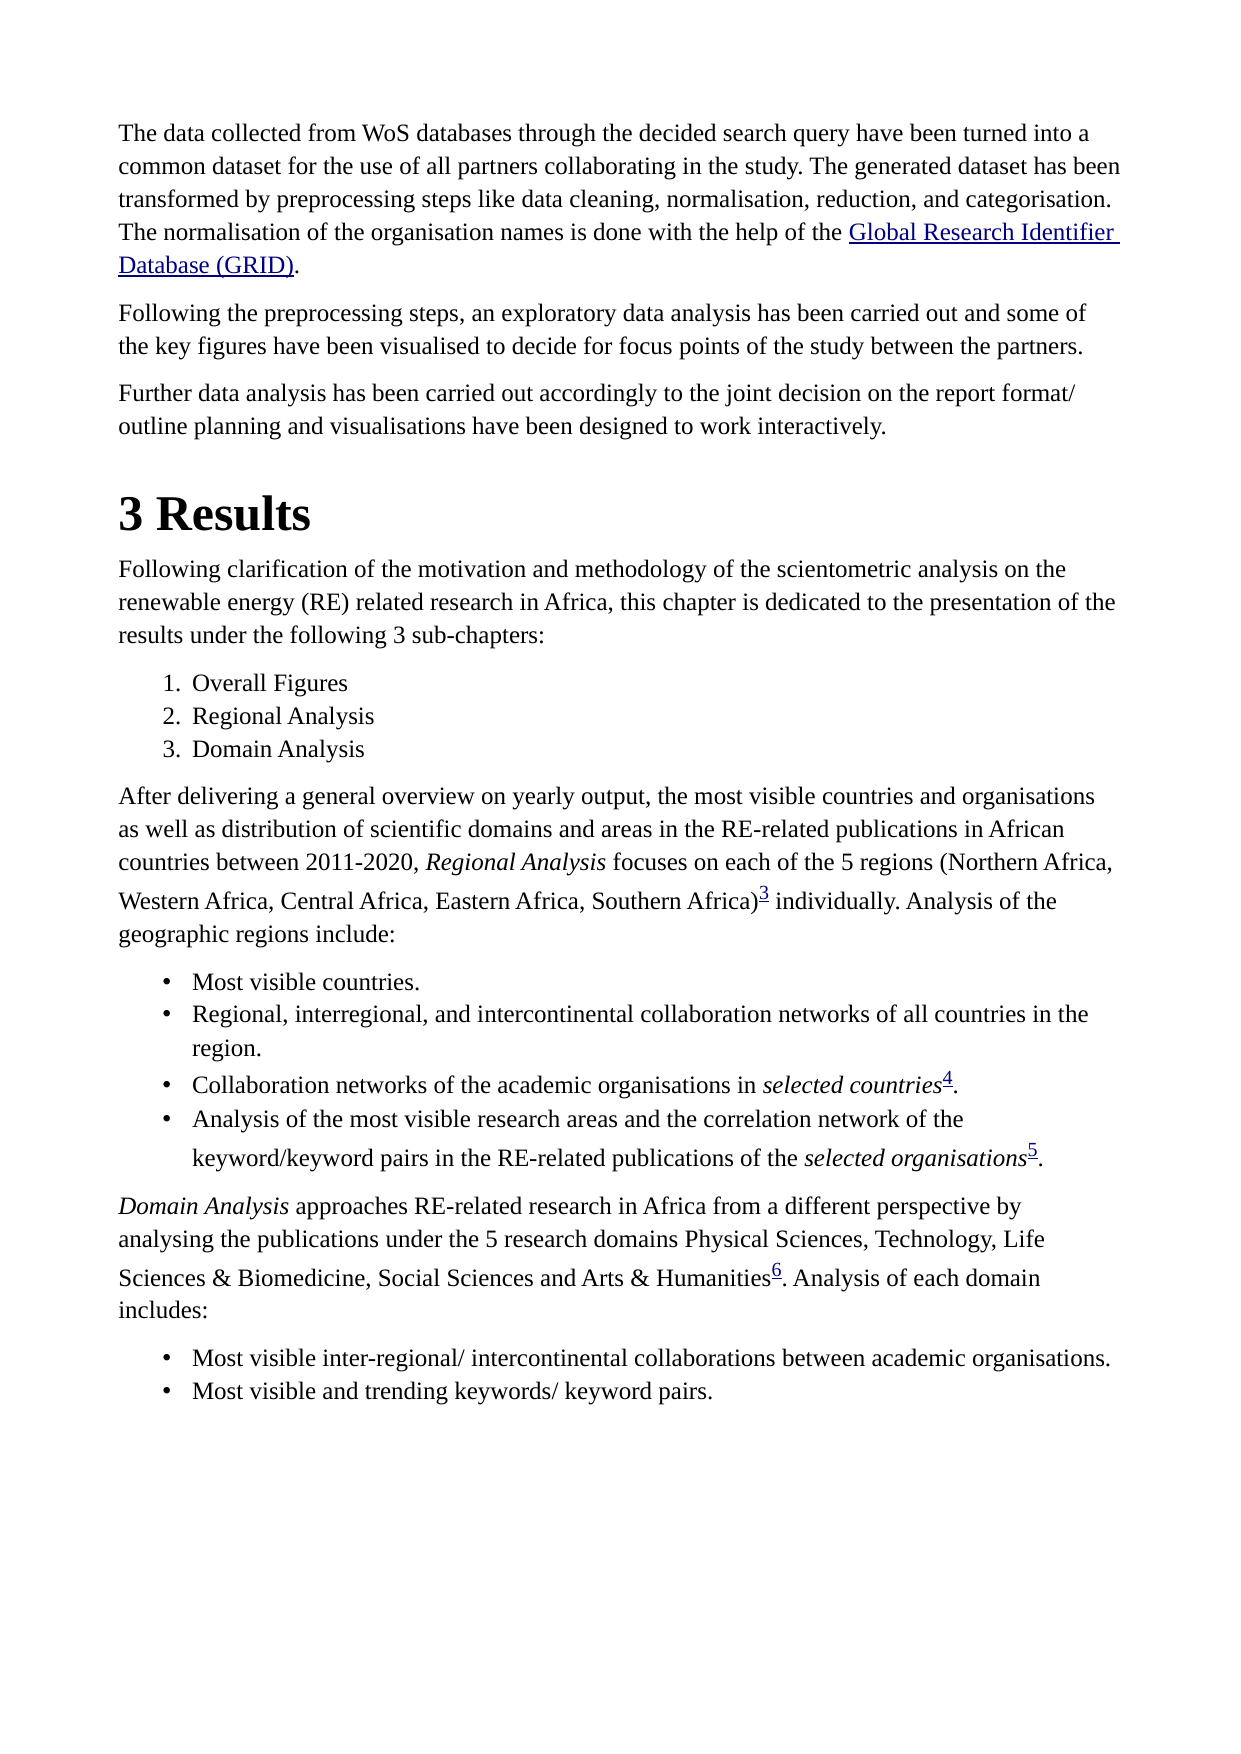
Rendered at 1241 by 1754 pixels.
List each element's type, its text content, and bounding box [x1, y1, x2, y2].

list Most visible countries. [162, 967, 1122, 995]
list Most visible inter-regional/ intercontinental collaborations between academic organisations. [162, 1343, 1122, 1372]
text After delivering a general overview on yearly output, the most visible countries and organisations as well as distribution of scientific domains and areas in the RE-related publications in African countries between 2011-2020, Regional Analysis focuses on each of the 5 regions (Northern Africa, Western Africa, Central Africa, Eastern Africa, Southern Africa)3 individually. Analysis of the geographic regions include: [118, 781, 1122, 948]
subtitle 3 Results [118, 484, 1122, 542]
text Further data analysis has been carried out accordingly to the joint decision on the report format/ outline planning and visualisations have been designed to work interactively. [118, 378, 1122, 440]
list Most visible and trending keywords/ keyword pairs. [162, 1376, 1122, 1405]
text Following the preprocessing steps, an exploratory data analysis has been carried out and some of the key figures have been visualised to decide for focus points of the study between the partners. [118, 298, 1122, 359]
text Following clarification of the motivation and methodology of the scientometric analysis on the renewable energy (RE) related research in Africa, this chapter is dedicated to the presentation of the results under the following 3 sub-chapters: [118, 554, 1122, 649]
list Analysis of the most visible research areas and the correlation network of the keyword/keyword pairs in the RE-related publications of the selected organisations5. [162, 1104, 1122, 1171]
text Domain Analysis approaches RE-related research in Africa from a different perspective by analysing the publications under the 5 research domains Physical Sciences, Technology, Life Sciences & Biomedicine, Social Sciences and Arts & Humanities6. Analysis of each domain includes: [118, 1191, 1122, 1324]
list Domain Analysis [162, 734, 1122, 762]
list Overall Figures [162, 668, 1122, 696]
list Regional Analysis [162, 701, 1122, 729]
text The data collected from WoS databases through the decided search query have been turned into a common dataset for the use of all partners collaborating in the study. The generated dataset has been transformed by preprocessing steps like data cleaning, normalisation, reduction, and categorisation. The normalisation of the organisation names is done with the help of the Global Research Identifier Database (GRID). [118, 118, 1122, 279]
list Regional, interregional, and intercontinental collaboration networks of all countries in the region. [162, 999, 1122, 1061]
list Collaboration networks of the academic organisations in selected countries4. [162, 1066, 1122, 1099]
